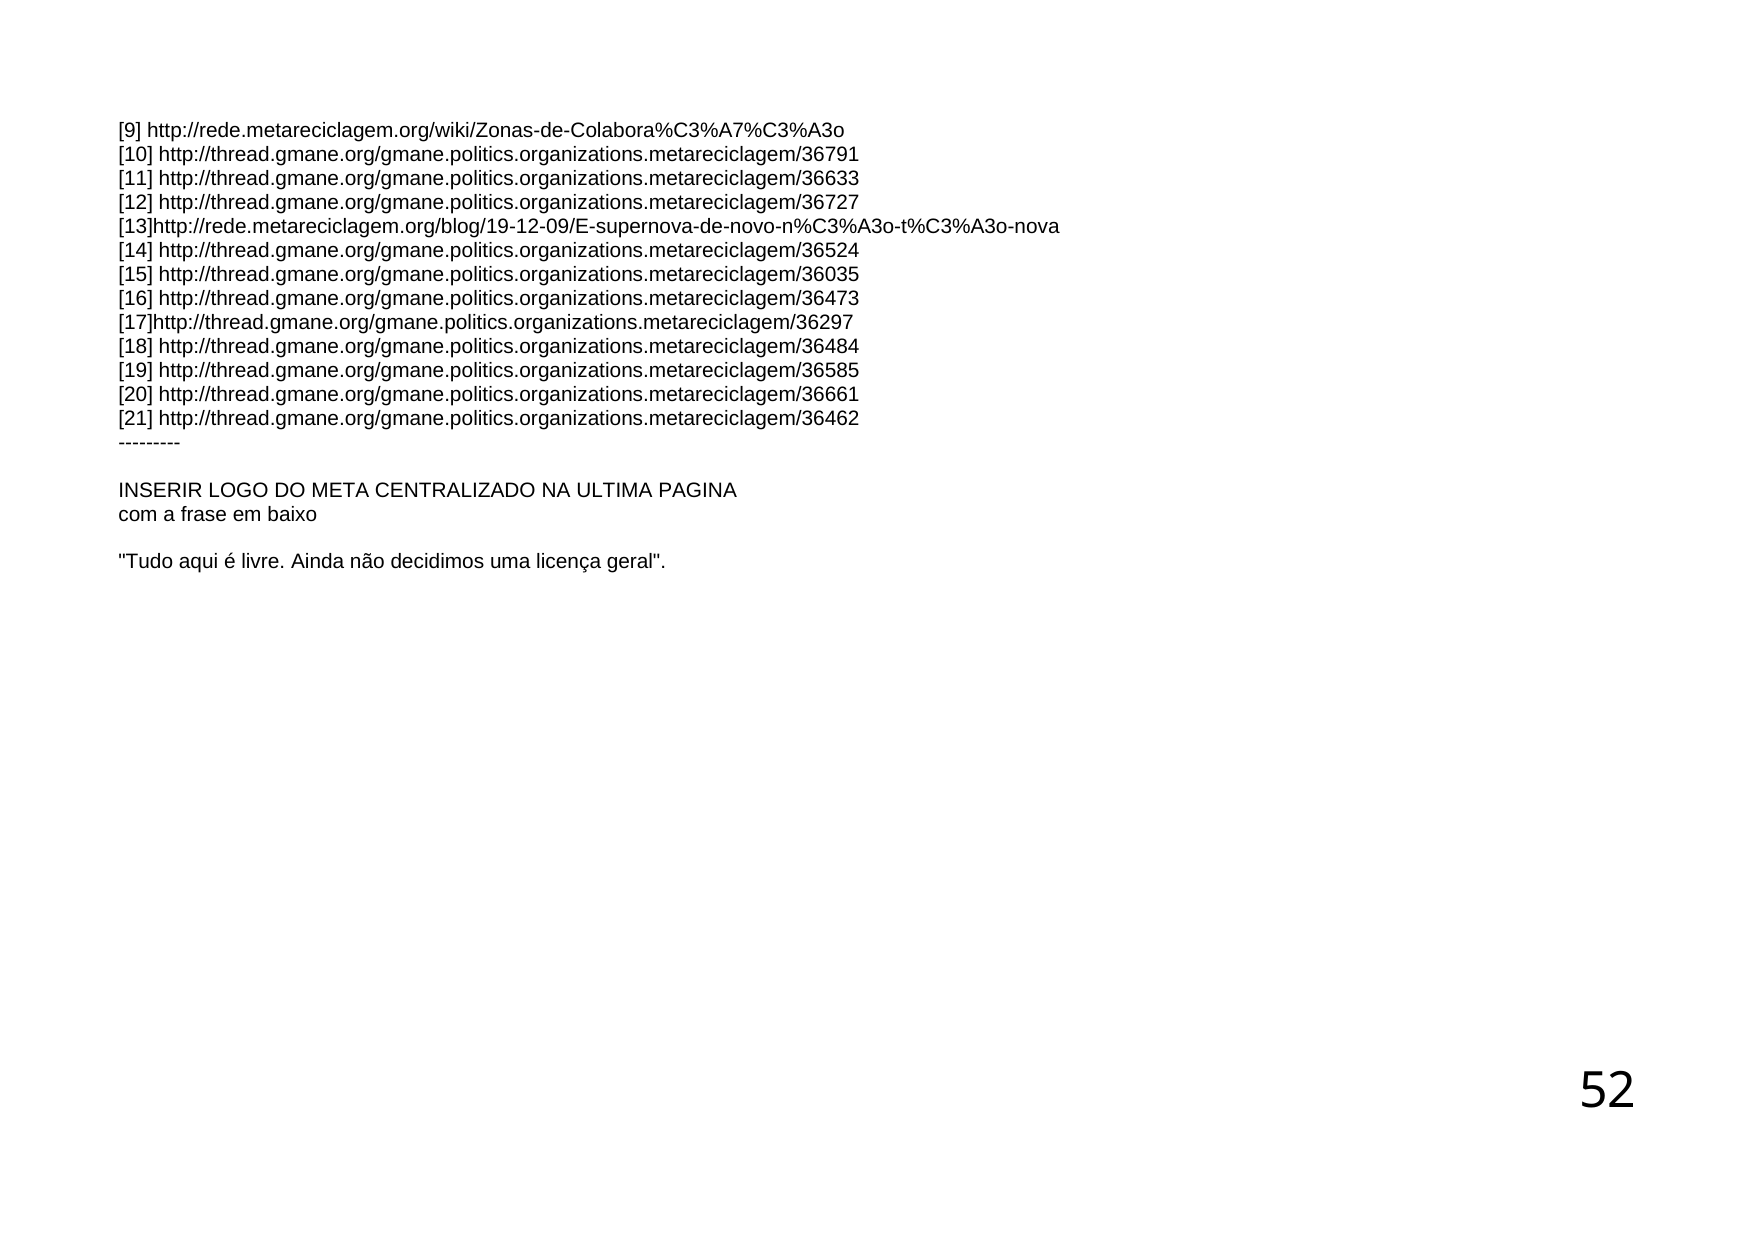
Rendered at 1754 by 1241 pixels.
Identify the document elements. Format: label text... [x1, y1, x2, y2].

text [17]http://thread.gmane.org/gmane.politics.organizations.metareciclagem/36297 [118, 310, 1636, 334]
text [20] http://thread.gmane.org/gmane.politics.organizations.metareciclagem/36661 [118, 382, 1636, 406]
text [10] http://thread.gmane.org/gmane.politics.organizations.metareciclagem/36791 [118, 142, 1636, 166]
text [12] http://thread.gmane.org/gmane.politics.organizations.metareciclagem/36727 [118, 190, 1636, 214]
text [18] http://thread.gmane.org/gmane.politics.organizations.metareciclagem/36484 [118, 334, 1636, 358]
text [11] http://thread.gmane.org/gmane.politics.organizations.metareciclagem/36633 [118, 166, 1636, 190]
text INSERIR LOGO DO META CENTRALIZADO NA ULTIMA PAGINA [118, 477, 1636, 501]
text [15] http://thread.gmane.org/gmane.politics.organizations.metareciclagem/36035 [118, 262, 1636, 286]
text [14] http://thread.gmane.org/gmane.politics.organizations.metareciclagem/36524 [118, 238, 1636, 262]
text [21] http://thread.gmane.org/gmane.politics.organizations.metareciclagem/36462 [118, 406, 1636, 429]
text com a frase em baixo [118, 501, 1636, 525]
text --------- [118, 429, 1636, 453]
text [19] http://thread.gmane.org/gmane.politics.organizations.metareciclagem/36585 [118, 358, 1636, 382]
text [9] http://rede.metareciclagem.org/wiki/Zonas-de-Colabora%C3%A7%C3%A3o [118, 118, 1636, 142]
text [16] http://thread.gmane.org/gmane.politics.organizations.metareciclagem/36473 [118, 286, 1636, 310]
text "Tudo aqui é livre. Ainda não decidimos uma licença geral". [118, 549, 1636, 573]
text [13]http://rede.metareciclagem.org/blog/19-12-09/E-supernova-de-novo-n%C3%A3o-t%C3%A3o-nova [118, 214, 1636, 238]
